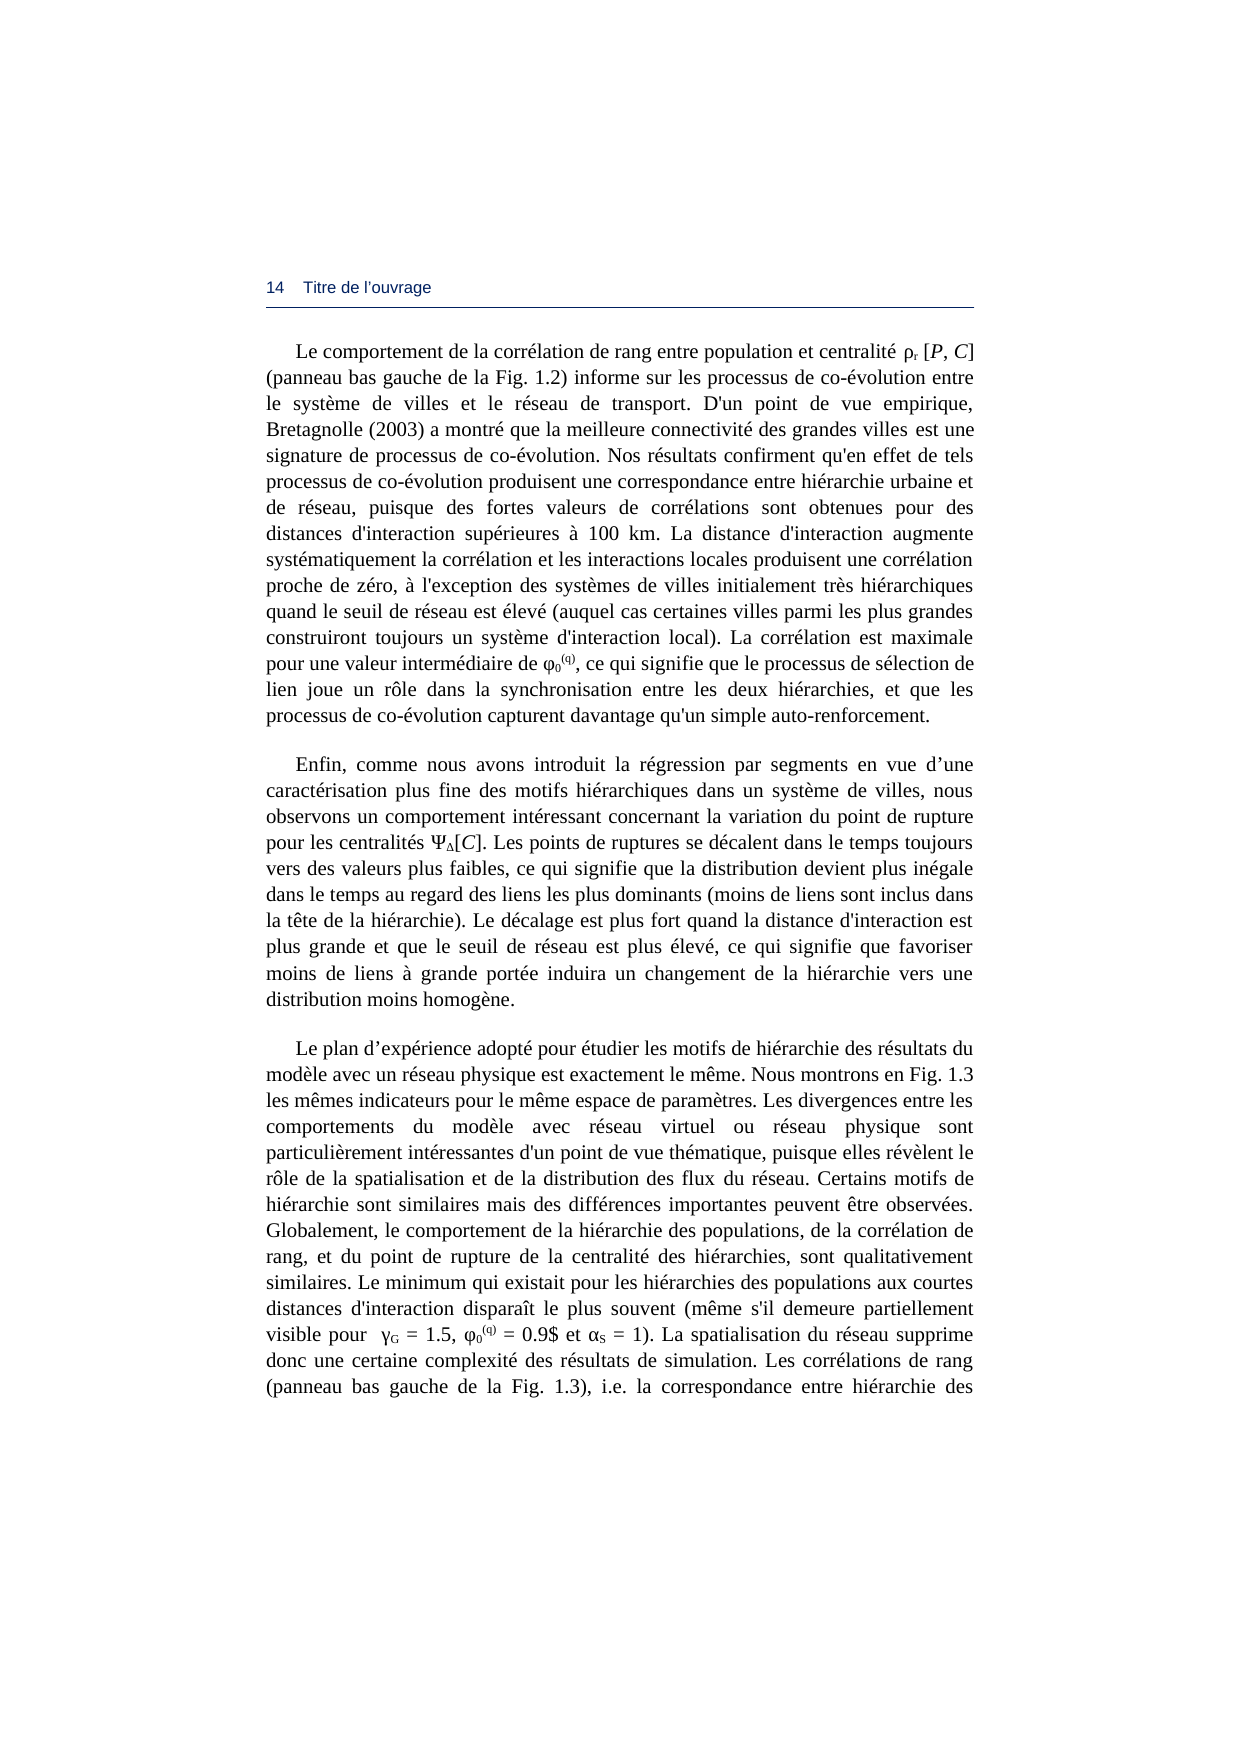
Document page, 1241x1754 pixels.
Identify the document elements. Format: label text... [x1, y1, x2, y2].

text Le plan d’expérience adopté pour étudier les motifs de hiérarchie des résultats du modèle avec un réseau physique est exactement le même. Nous montrons en Fig. 1.3 les mêmes indicateurs pour le même espace de paramètres. Les divergences entre les comportements du modèle avec réseau virtuel ou réseau physique sont particulièrement intéressantes d'un point de vue thématique, puisque elles révèlent le rôle de la spatialisation et de la distribution des flux du réseau. Certains motifs de hiérarchie sont similaires mais des différences importantes peuvent être observées. Globalement, le comportement de la hiérarchie des populations, de la corrélation de rang, et du point de rupture de la centralité des hiérarchies, sont qualitativement similaires. Le minimum qui existait pour les hiérarchies des populations aux courtes distances d'interaction disparaît le plus souvent (même s'il demeure partiellement visible pour γG = 1.5, φ0(q) = 0.9$ et αS = 1). La spatialisation du réseau supprime donc une certaine complexité des résultats de simulation. Les corrélations de rang (panneau bas gauche de la Fig. 1.3), i.e. la correspondance entre hiérarchie des [266, 1033, 974, 1398]
text Enfin, comme nous avons introduit la régression par segments en vue d’une caractérisation plus fine des motifs hiérarchiques dans un système de villes, nous observons un comportement intéressant concernant la variation du point de rupture pour les centralités ΨΔ[C]. Les points de ruptures se décalent dans le temps toujours vers des valeurs plus faibles, ce qui signifie que la distribution devient plus inégale dans le temps au regard des liens les plus dominants (moins de liens sont inclus dans la tête de la hiérarchie). Le décalage est plus fort quand la distance d'interaction est plus grande et que le seuil de réseau est plus élevé, ce qui signifie que favoriser moins de liens à grande portée induira un changement de la hiérarchie vers une distribution moins homogène. [266, 750, 974, 1011]
text Le comportement de la corrélation de rang entre population et centralité ρr [P, C] (panneau bas gauche de la Fig. 1.2) informe sur les processus de co-évolution entre le système de villes et le réseau de transport. D'un point de vue empirique, Bretagnolle (2003) a montré que la meilleure connectivité des grandes villes est une signature de processus de co-évolution. Nos résultats confirment qu'en effet de tels processus de co-évolution produisent une correspondance entre hiérarchie urbaine et de réseau, puisque des fortes valeurs de corrélations sont obtenues pour des distances d'interaction supérieures à 100 km. La distance d'interaction augmente systématiquement la corrélation et les interactions locales produisent une corrélation proche de zéro, à l'exception des systèmes de villes initialement très hiérarchiques quand le seuil de réseau est élevé (auquel cas certaines villes parmi les plus grandes construiront toujours un système d'interaction local). La corrélation est maximale pour une valeur intermédiaire de φ0(q), ce qui signifie que le processus de sélection de lien joue un rôle dans la synchronisation entre les deux hiérarchies, et que les processus de co-évolution capturent davantage qu'un simple auto-renforcement. [266, 337, 974, 727]
